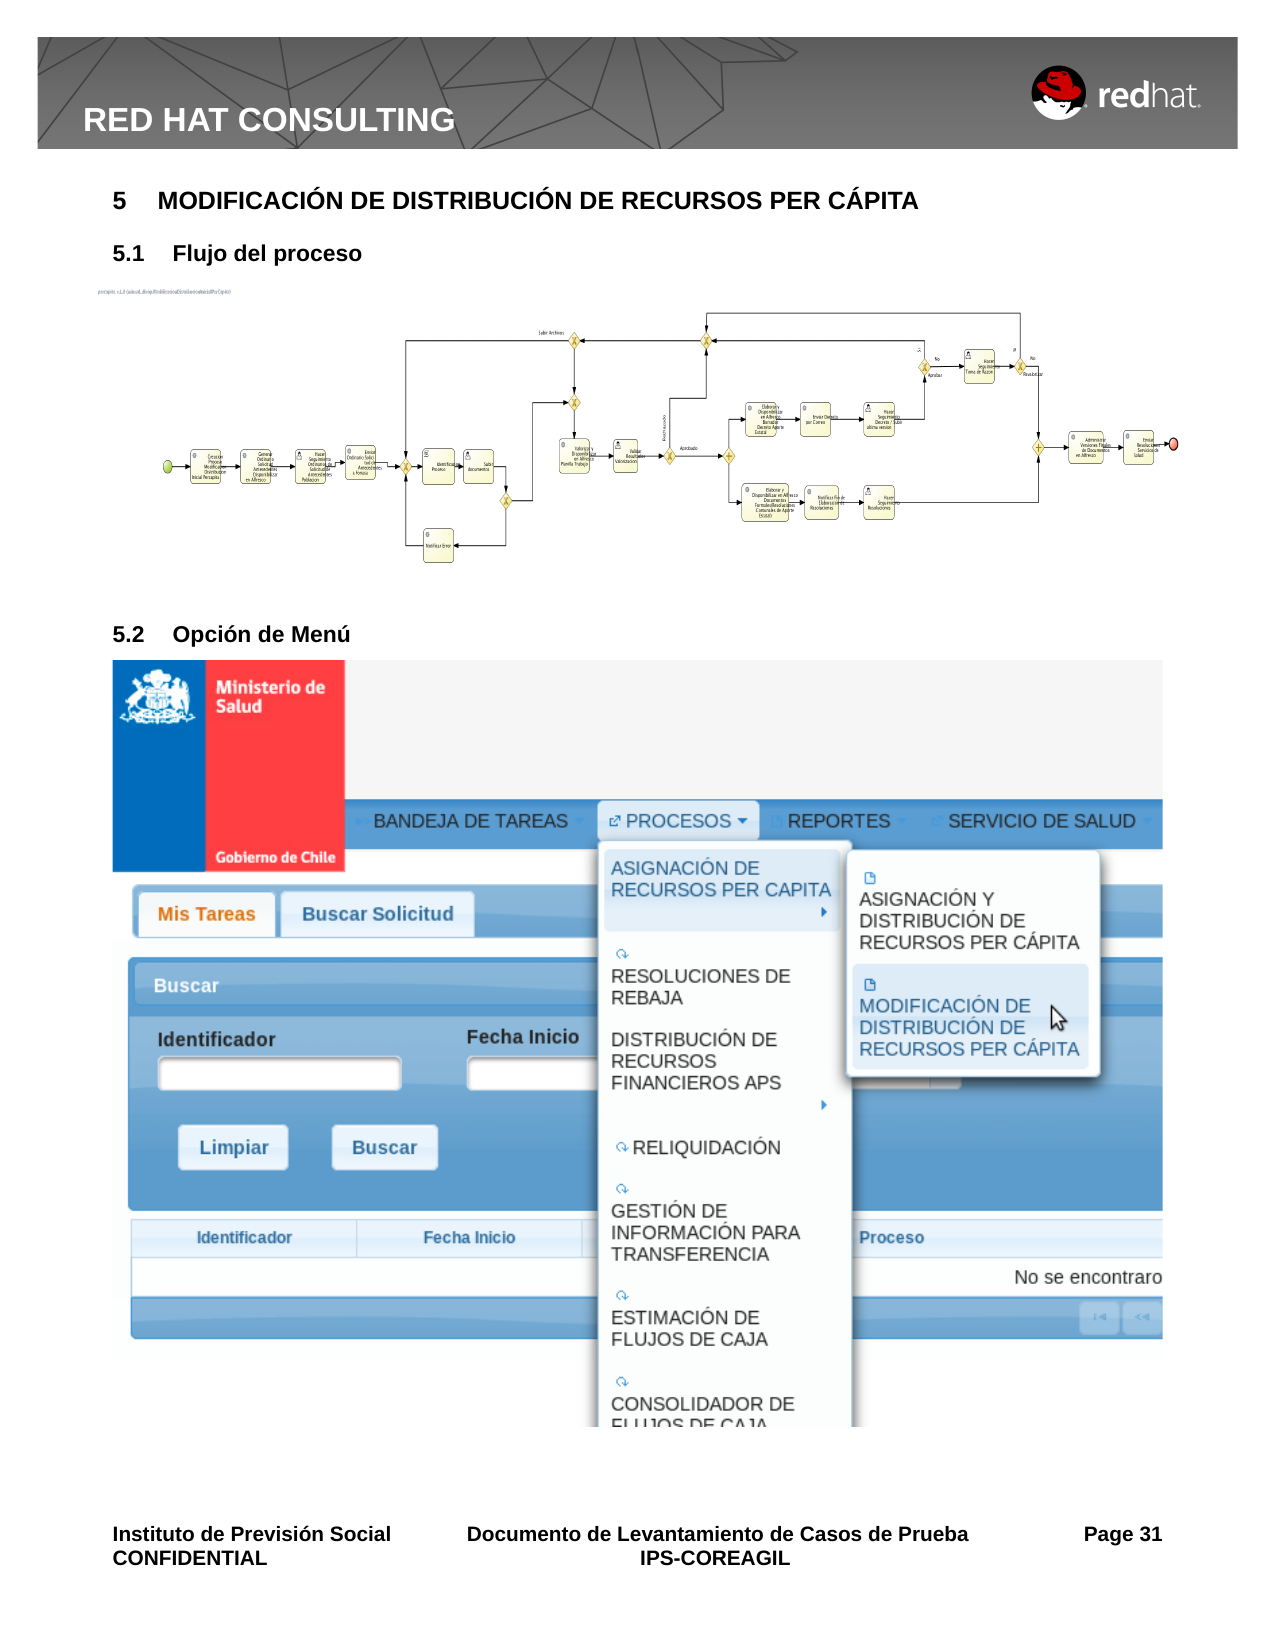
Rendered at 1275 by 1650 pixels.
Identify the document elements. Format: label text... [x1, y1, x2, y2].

picture [112, 660, 1163, 1427]
picture [90, 278, 1185, 573]
subtitle Opción de Menú [112, 621, 1162, 647]
subtitle Flujo del proceso [112, 240, 1162, 266]
picture [37, 37, 1238, 149]
subtitle Modificación de distribución de recursos per cápita [112, 186, 1162, 215]
